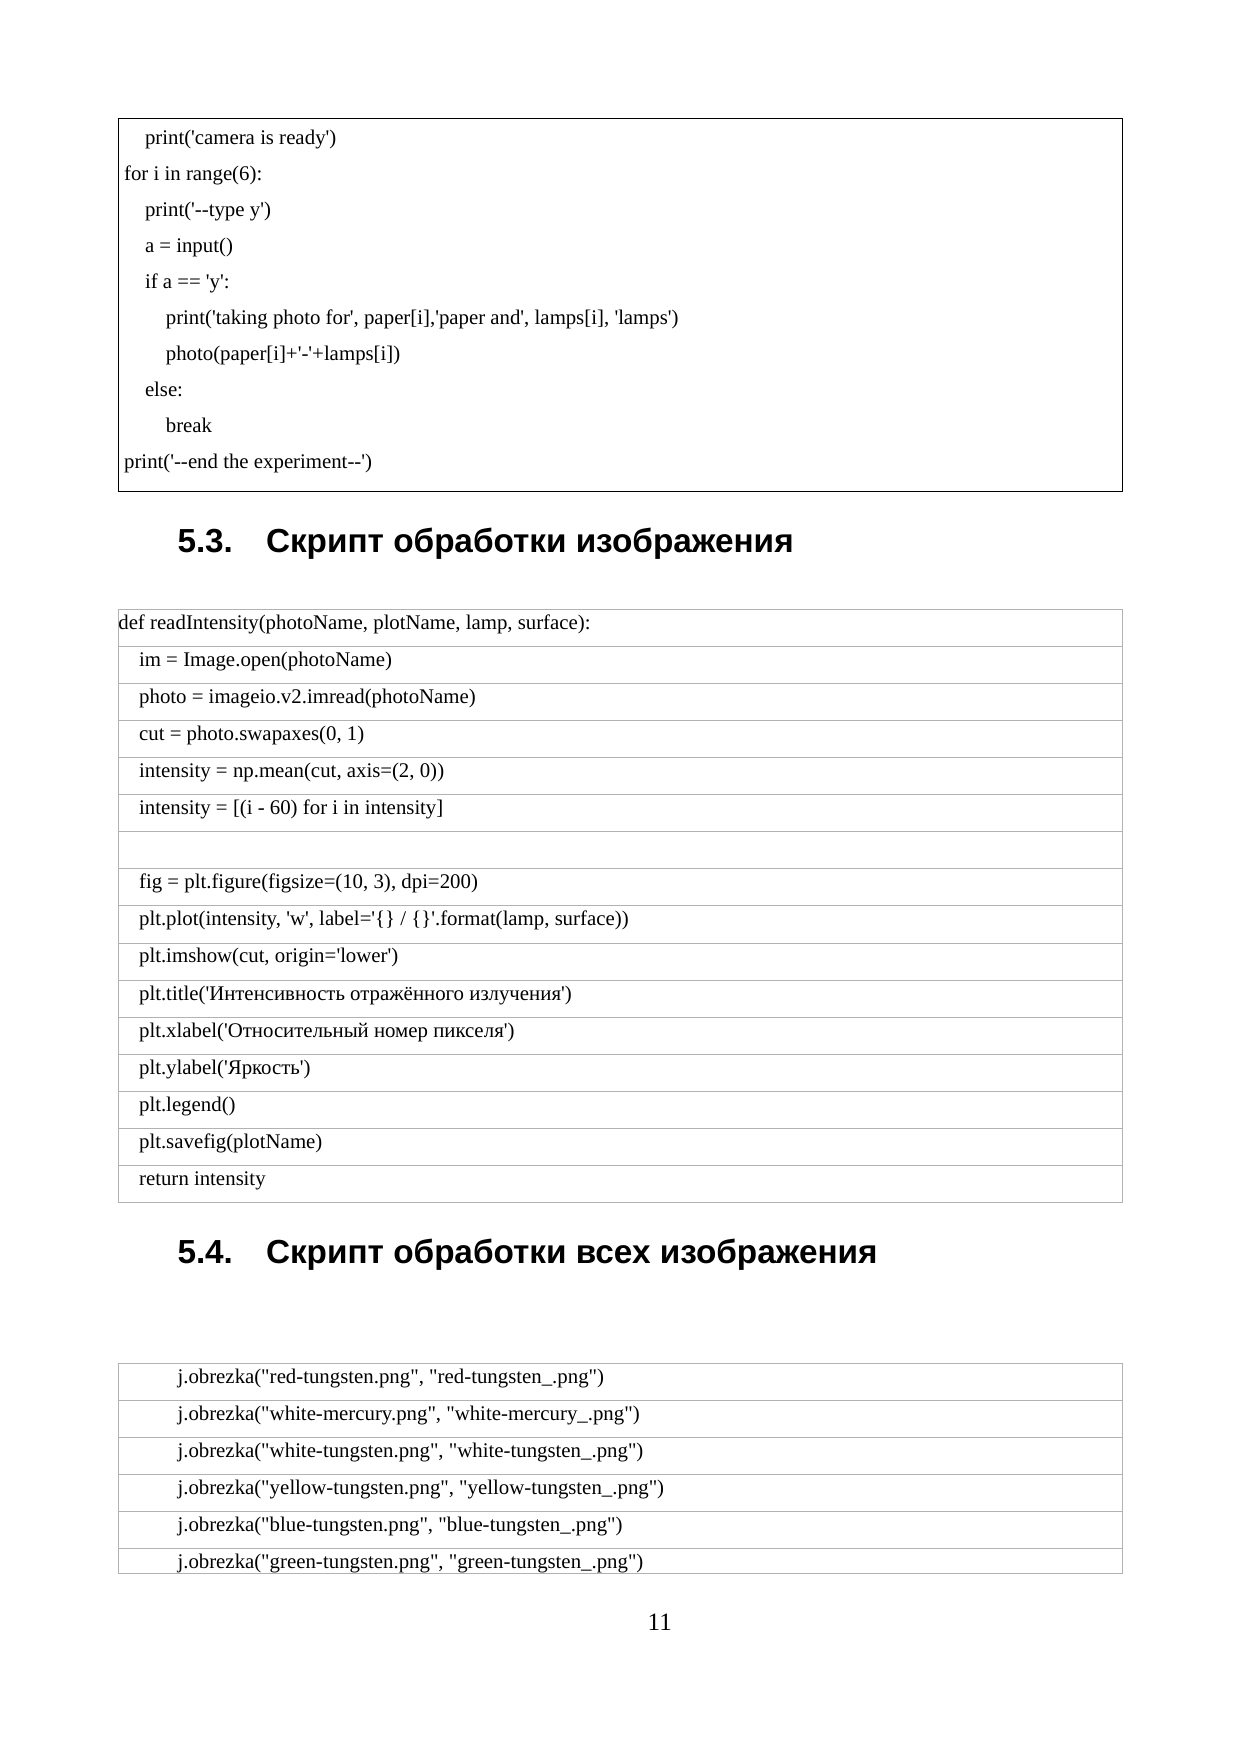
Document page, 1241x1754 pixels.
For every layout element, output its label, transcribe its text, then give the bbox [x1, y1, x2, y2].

table_cell plt.xlabel('Относительный номер пикселя') [119, 1018, 1122, 1054]
subtitle Скрипт обработки всех изображения [118, 1232, 1122, 1271]
table_header j.obrezka("red-tungsten.png", "red-tungsten_.png") [119, 1364, 1122, 1400]
table_cell plt.imshow(cut, origin='lower') [119, 944, 1122, 979]
table_cell j.obrezka("green-tungsten.png", "green-tungsten_.png") [119, 1549, 1122, 1573]
subtitle Скрипт обработки изображения [118, 522, 1122, 560]
table_cell j.obrezka("white-mercury.png", "white-mercury_.png") [119, 1401, 1122, 1437]
table_cell intensity = [(i - 60) for i in intensity] [119, 795, 1122, 831]
table_cell [119, 832, 1122, 868]
table_cell photo = imageio.v2.imread(photoName) [119, 684, 1122, 720]
table_cell plt.ylabel('Яркость') [119, 1055, 1122, 1091]
table_cell j.obrezka("white-tungsten.png", "white-tungsten_.png") [119, 1438, 1122, 1474]
table_header print('camera is ready') for i in range(6): print('--type y') a = input() if a == 'y': print('taking photo for', paper[i],'paper and', lamps[i], 'lamps') photo(paper[i]+'-'+lamps[i]) else: break print('--end the experiment--') [119, 119, 1122, 491]
table_cell j.obrezka("yellow-tungsten.png", "yellow-tungsten_.png") [119, 1475, 1122, 1511]
table_cell plt.title('Интенсивность отражённого излучения') [119, 981, 1122, 1017]
table_cell plt.plot(intensity, 'w', label='{} / {}'.format(lamp, surface)) [119, 906, 1122, 942]
table_cell intensity = np.mean(cut, axis=(2, 0)) [119, 758, 1122, 794]
table_header def readIntensity(photoName, plotName, lamp, surface): [119, 610, 1122, 646]
table_cell j.obrezka("blue-tungsten.png", "blue-tungsten_.png") [119, 1512, 1122, 1548]
table_cell im = Image.open(photoName) [119, 647, 1122, 683]
table_cell plt.legend() [119, 1092, 1122, 1128]
table_cell fig = plt.figure(figsize=(10, 3), dpi=200) [119, 869, 1122, 905]
table_cell cut = photo.swapaxes(0, 1) [119, 721, 1122, 757]
table_cell plt.savefig(plotName) [119, 1129, 1122, 1165]
table_cell return intensity [119, 1166, 1122, 1202]
